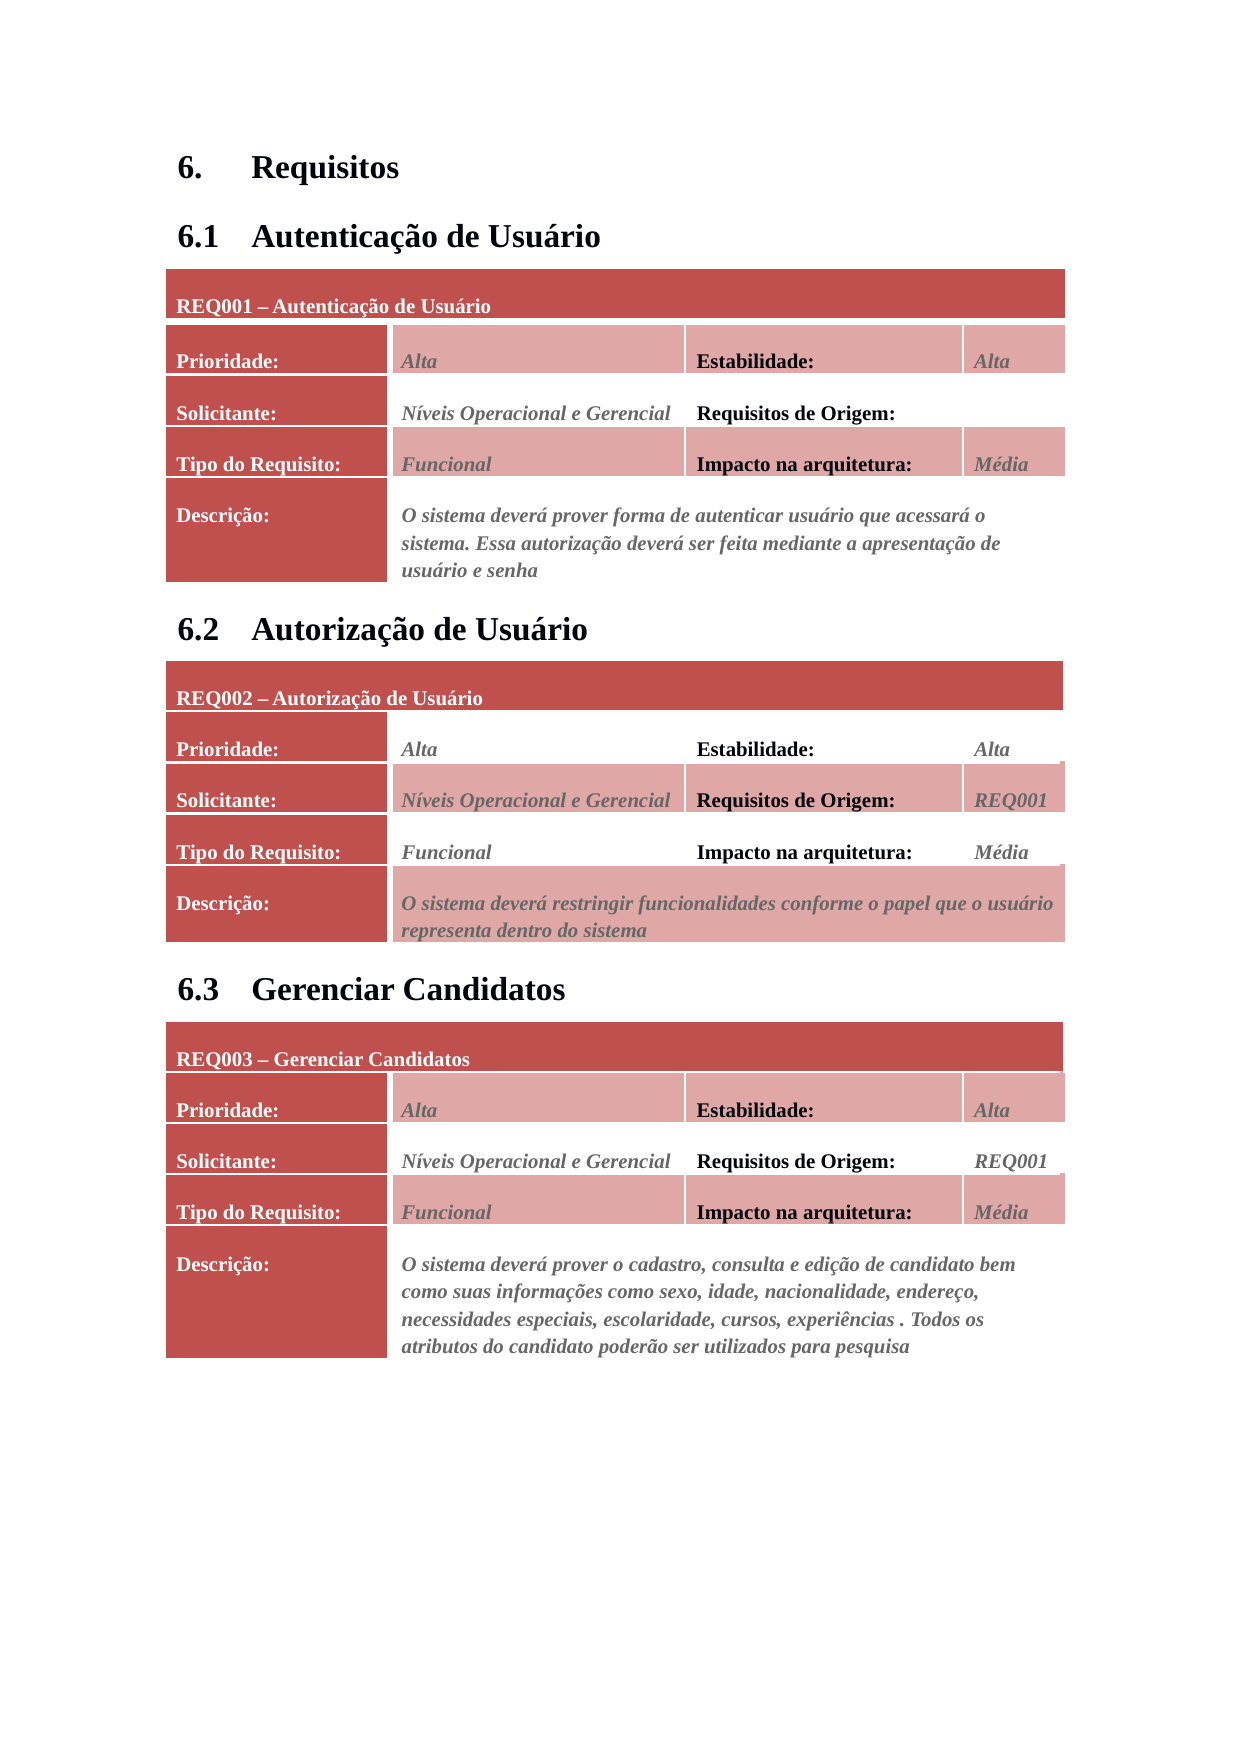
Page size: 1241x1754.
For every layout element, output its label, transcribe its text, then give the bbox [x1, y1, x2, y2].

table_cell Níveis Operacional e Gerencial [393, 376, 684, 425]
table_cell Prioridade: [166, 325, 387, 373]
table_cell [964, 376, 1065, 425]
table_cell Solicitante: [166, 376, 387, 425]
table_cell Requisitos de Origem: [686, 376, 962, 425]
table_cell Impacto na arquitetura: [686, 815, 962, 864]
table_cell Média [964, 813, 1065, 864]
table_cell Níveis Operacional e Gerencial [393, 764, 684, 812]
table_cell Descrição: [166, 866, 387, 942]
table_cell Solicitante: [166, 1124, 387, 1173]
table_cell Descrição: [166, 478, 387, 582]
table_cell REQ001 [964, 1122, 1065, 1173]
table_cell Níveis Operacional e Gerencial [393, 1124, 684, 1173]
table_cell Alta [964, 325, 1065, 373]
text 6.2 Autorização de Usuário [177, 609, 1063, 647]
table_cell Estabilidade: [686, 325, 962, 373]
table_cell Alta [964, 710, 1065, 761]
table_cell Requisitos de Origem: [686, 1124, 962, 1173]
table_cell Tipo do Requisito: [166, 427, 387, 476]
table_cell O sistema deverá prover o cadastro, consulta e edição de candidato bem como suas informações como sexo, idade, nacionalidade, endereço, necessidades especiais, escolaridade, cursos, experiências . Todos os atributos do candidato poderão ser utilizados para pesquisa [393, 1224, 1065, 1358]
table_cell O sistema deverá restringir funcionalidades conforme o papel que o usuário representa dentro do sistema [393, 864, 1065, 942]
table_cell Alta [964, 1071, 1065, 1122]
table_cell Estabilidade: [686, 712, 962, 761]
table_cell Média [964, 427, 1065, 476]
table_cell Alta [393, 325, 684, 373]
table_cell Tipo do Requisito: [166, 815, 387, 864]
table_cell Descrição: [166, 1226, 387, 1358]
table_cell Média [964, 1173, 1065, 1224]
table_cell Alta [393, 712, 684, 761]
table_cell O sistema deverá prover forma de autenticar usuário que acessará o sistema. Essa autorização deverá ser feita mediante a apresentação de usuário e senha [393, 478, 1065, 582]
table_cell Tipo do Requisito: [166, 1175, 387, 1224]
table_cell Estabilidade: [686, 1073, 962, 1122]
table_cell Funcional [393, 815, 684, 864]
table_header REQ001 – Autenticação de Usuário [166, 269, 1065, 318]
text 6.3 Gerenciar Candidatos [177, 969, 1063, 1008]
table_cell Funcional [393, 1175, 684, 1224]
text 6. Requisitos [177, 148, 1063, 186]
table_cell REQ001 [964, 761, 1065, 812]
table_cell Funcional [393, 427, 684, 476]
table_cell Impacto na arquitetura: [686, 1175, 962, 1224]
table_cell Prioridade: [166, 1073, 387, 1122]
text 6.1 Autenticação de Usuário [177, 217, 1063, 255]
table_cell Solicitante: [166, 764, 387, 812]
table_cell Prioridade: [166, 712, 387, 761]
table_cell Requisitos de Origem: [686, 764, 962, 812]
table_header REQ002 – Autorização de Usuário [166, 661, 1063, 710]
table_cell Impacto na arquitetura: [686, 427, 962, 476]
table_header REQ003 – Gerenciar Candidatos [166, 1022, 1063, 1071]
table_cell Alta [393, 1073, 684, 1122]
